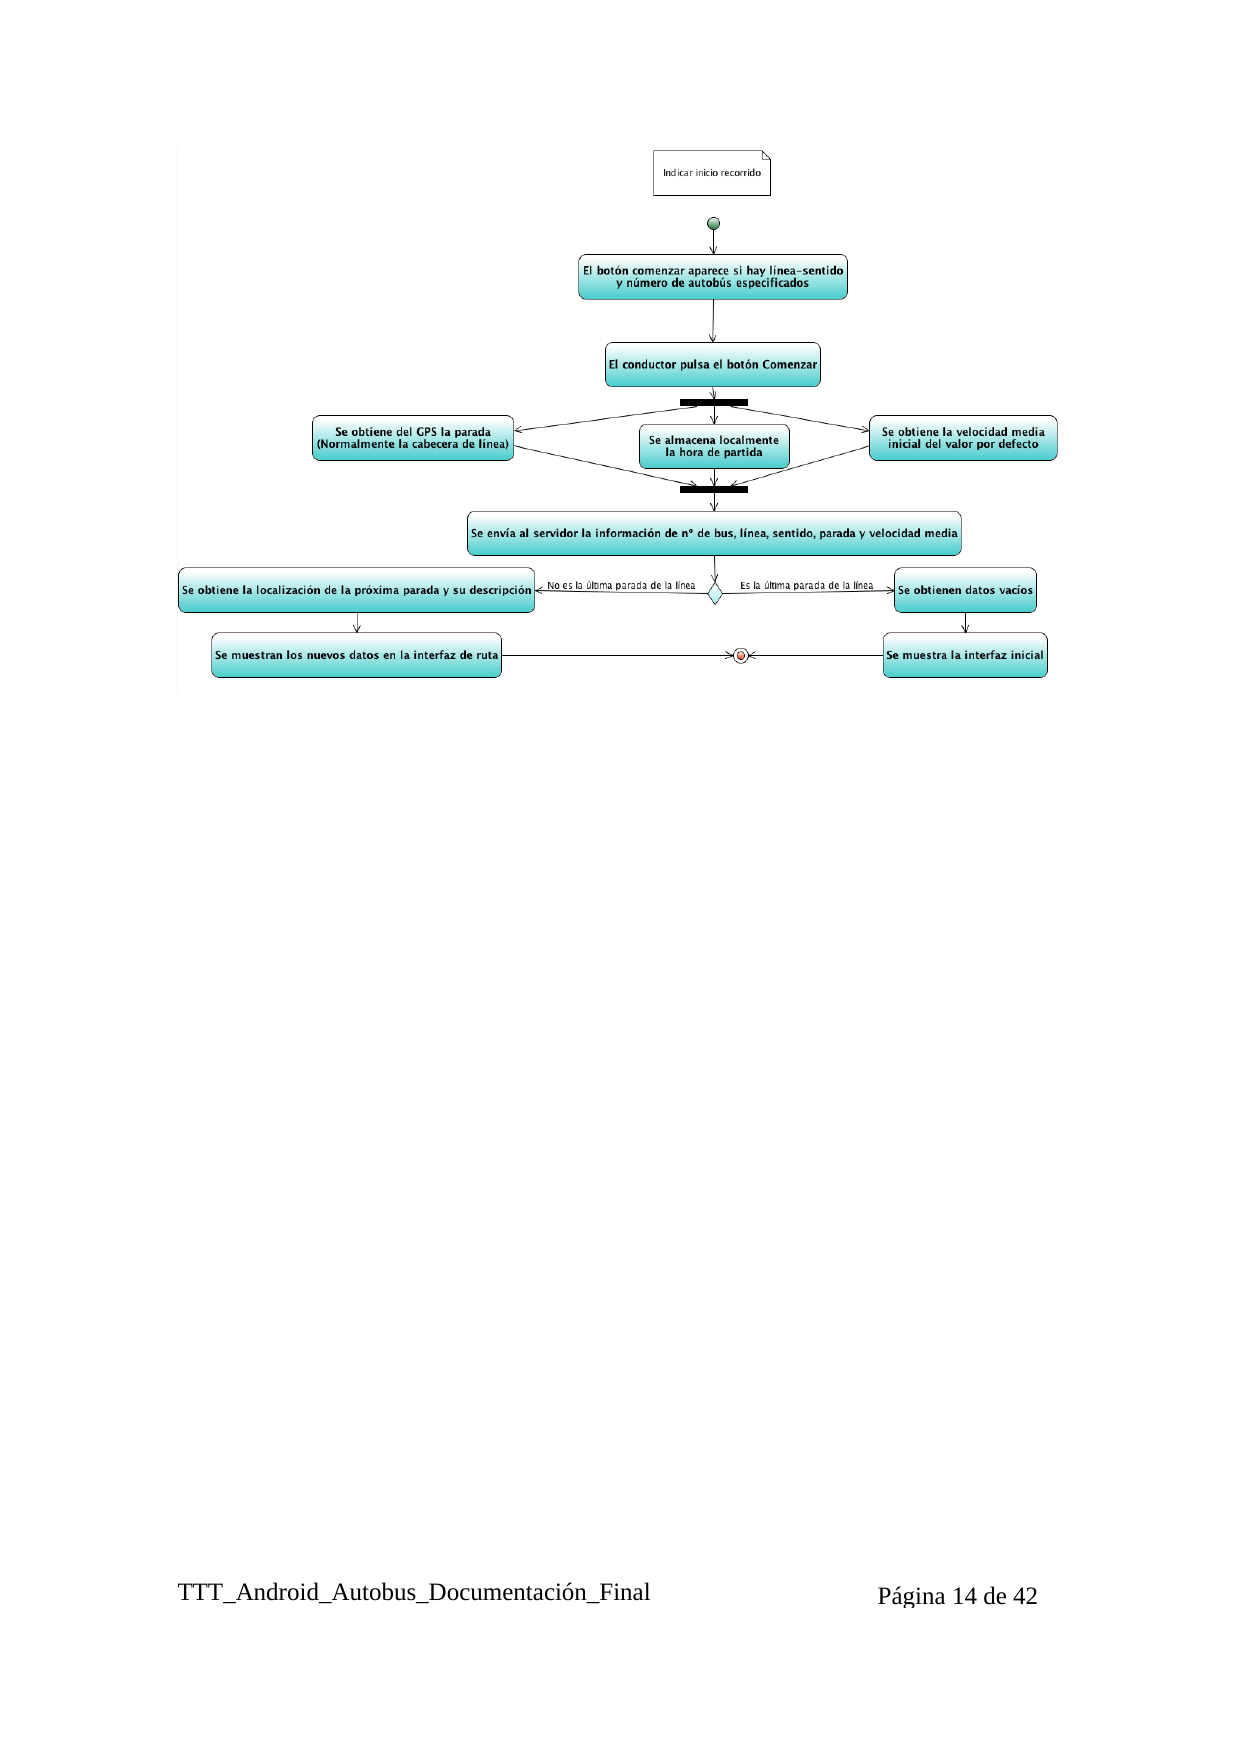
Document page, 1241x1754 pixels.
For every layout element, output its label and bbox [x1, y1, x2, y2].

picture [177, 147, 1063, 692]
